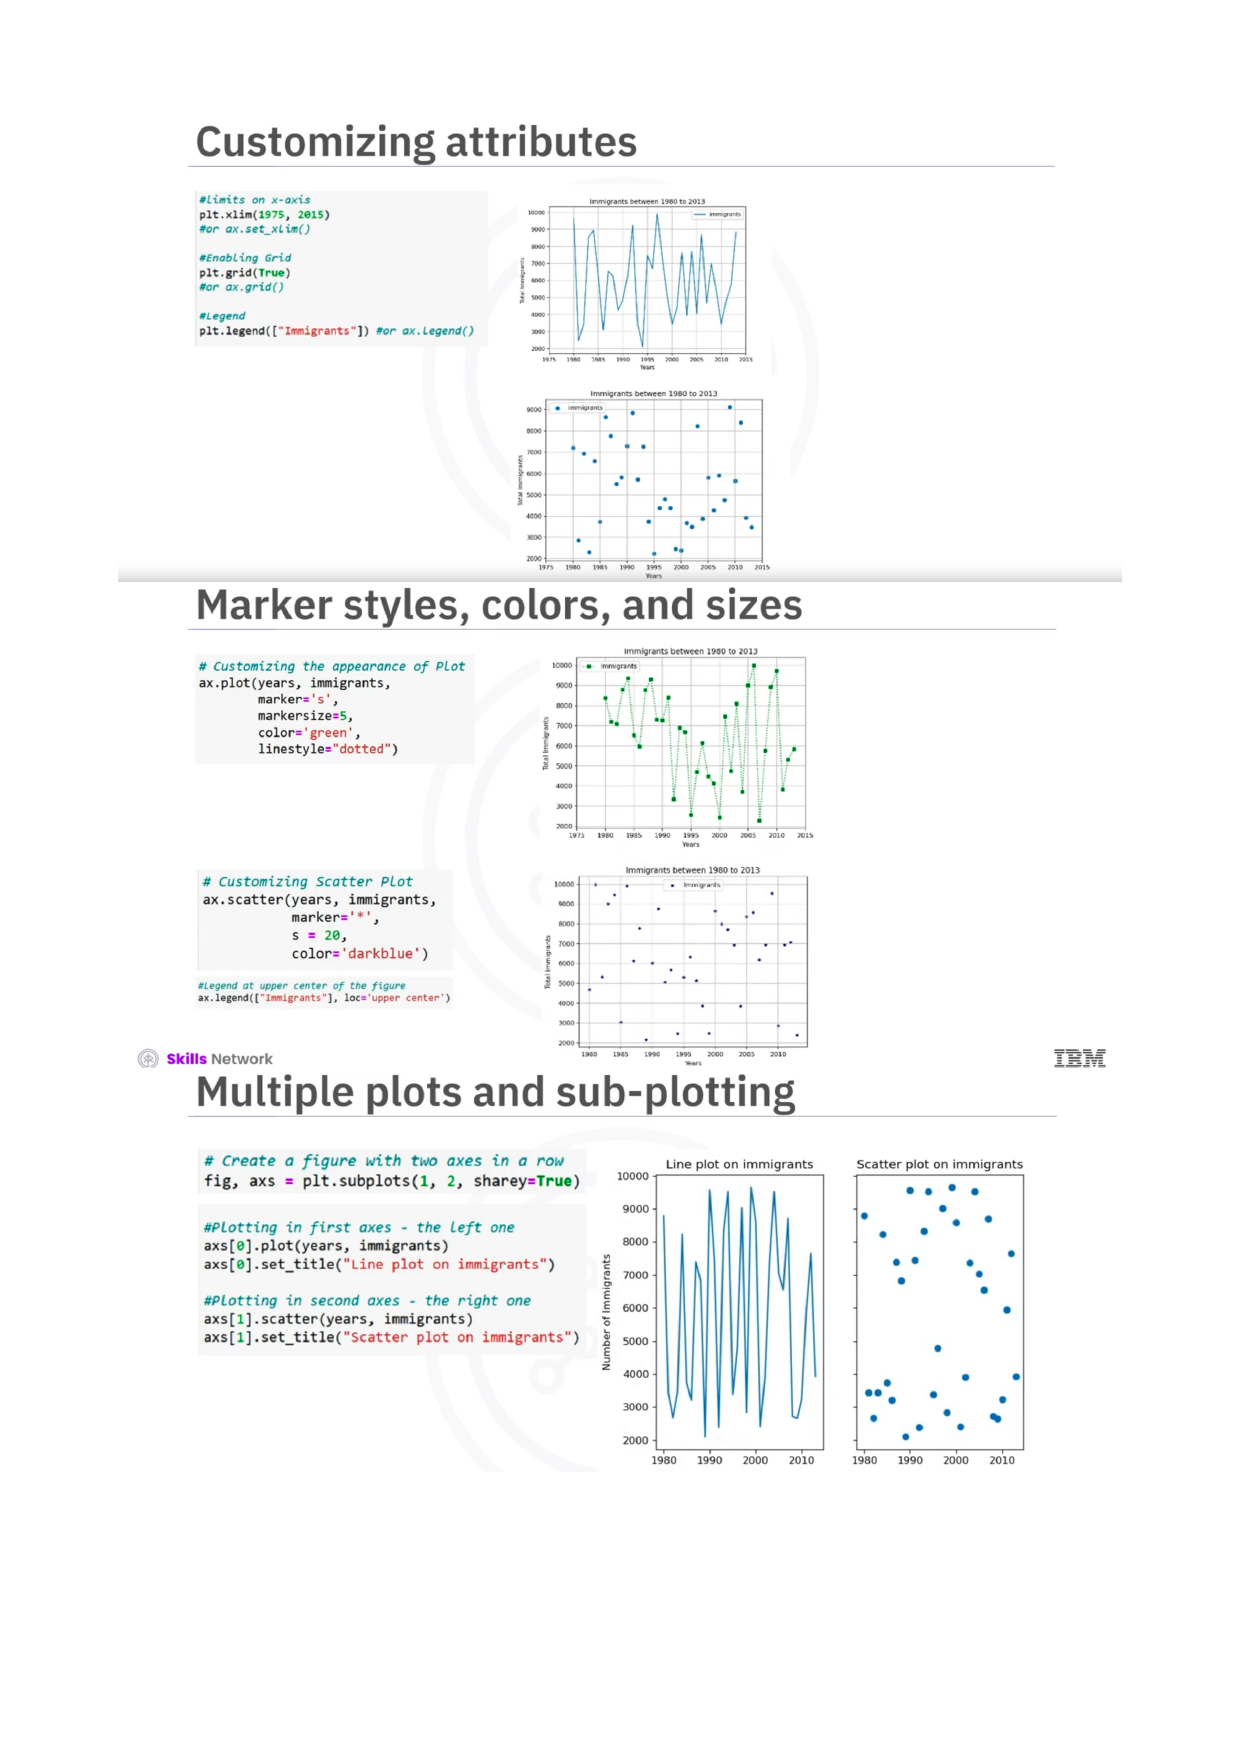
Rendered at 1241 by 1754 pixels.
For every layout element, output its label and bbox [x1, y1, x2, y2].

picture [118, 118, 1123, 1472]
